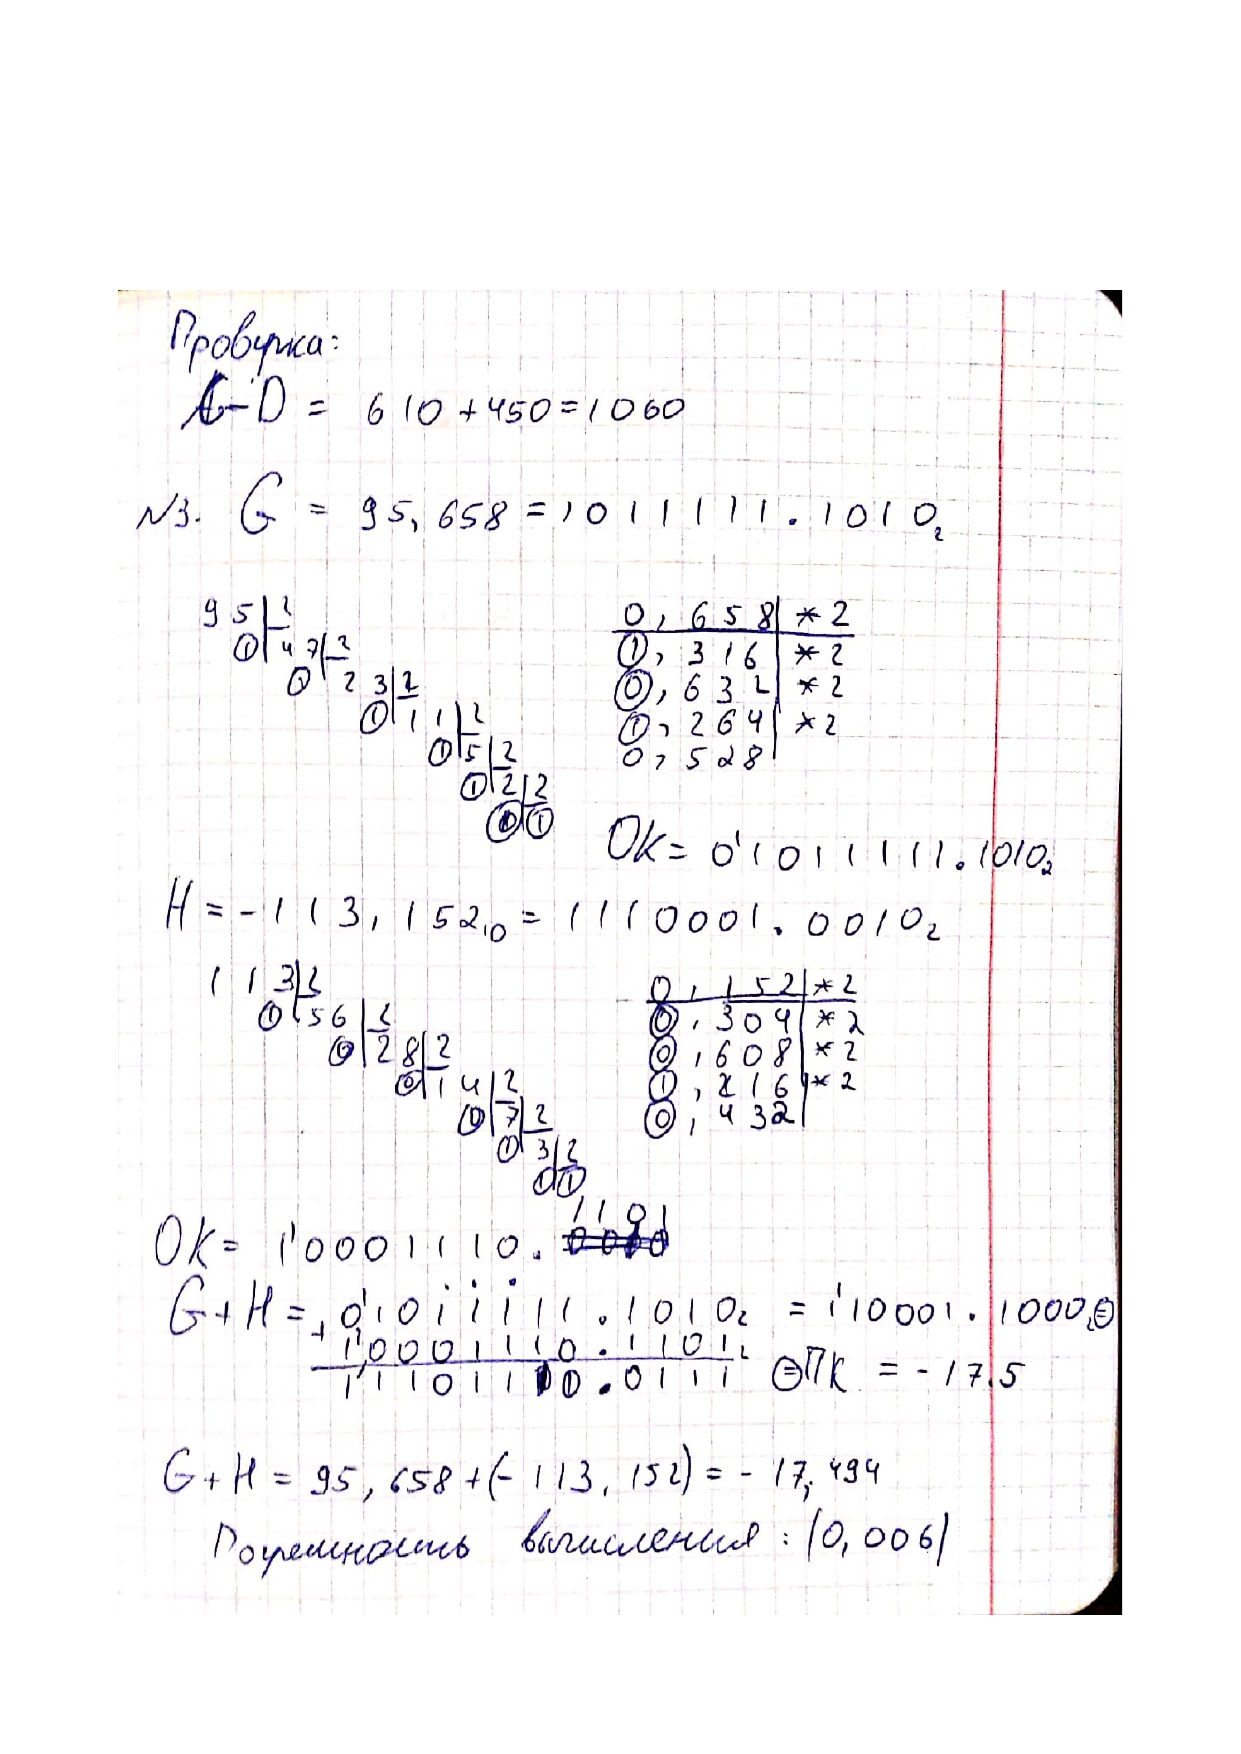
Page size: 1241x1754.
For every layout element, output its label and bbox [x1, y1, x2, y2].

picture [118, 290, 1123, 1615]
